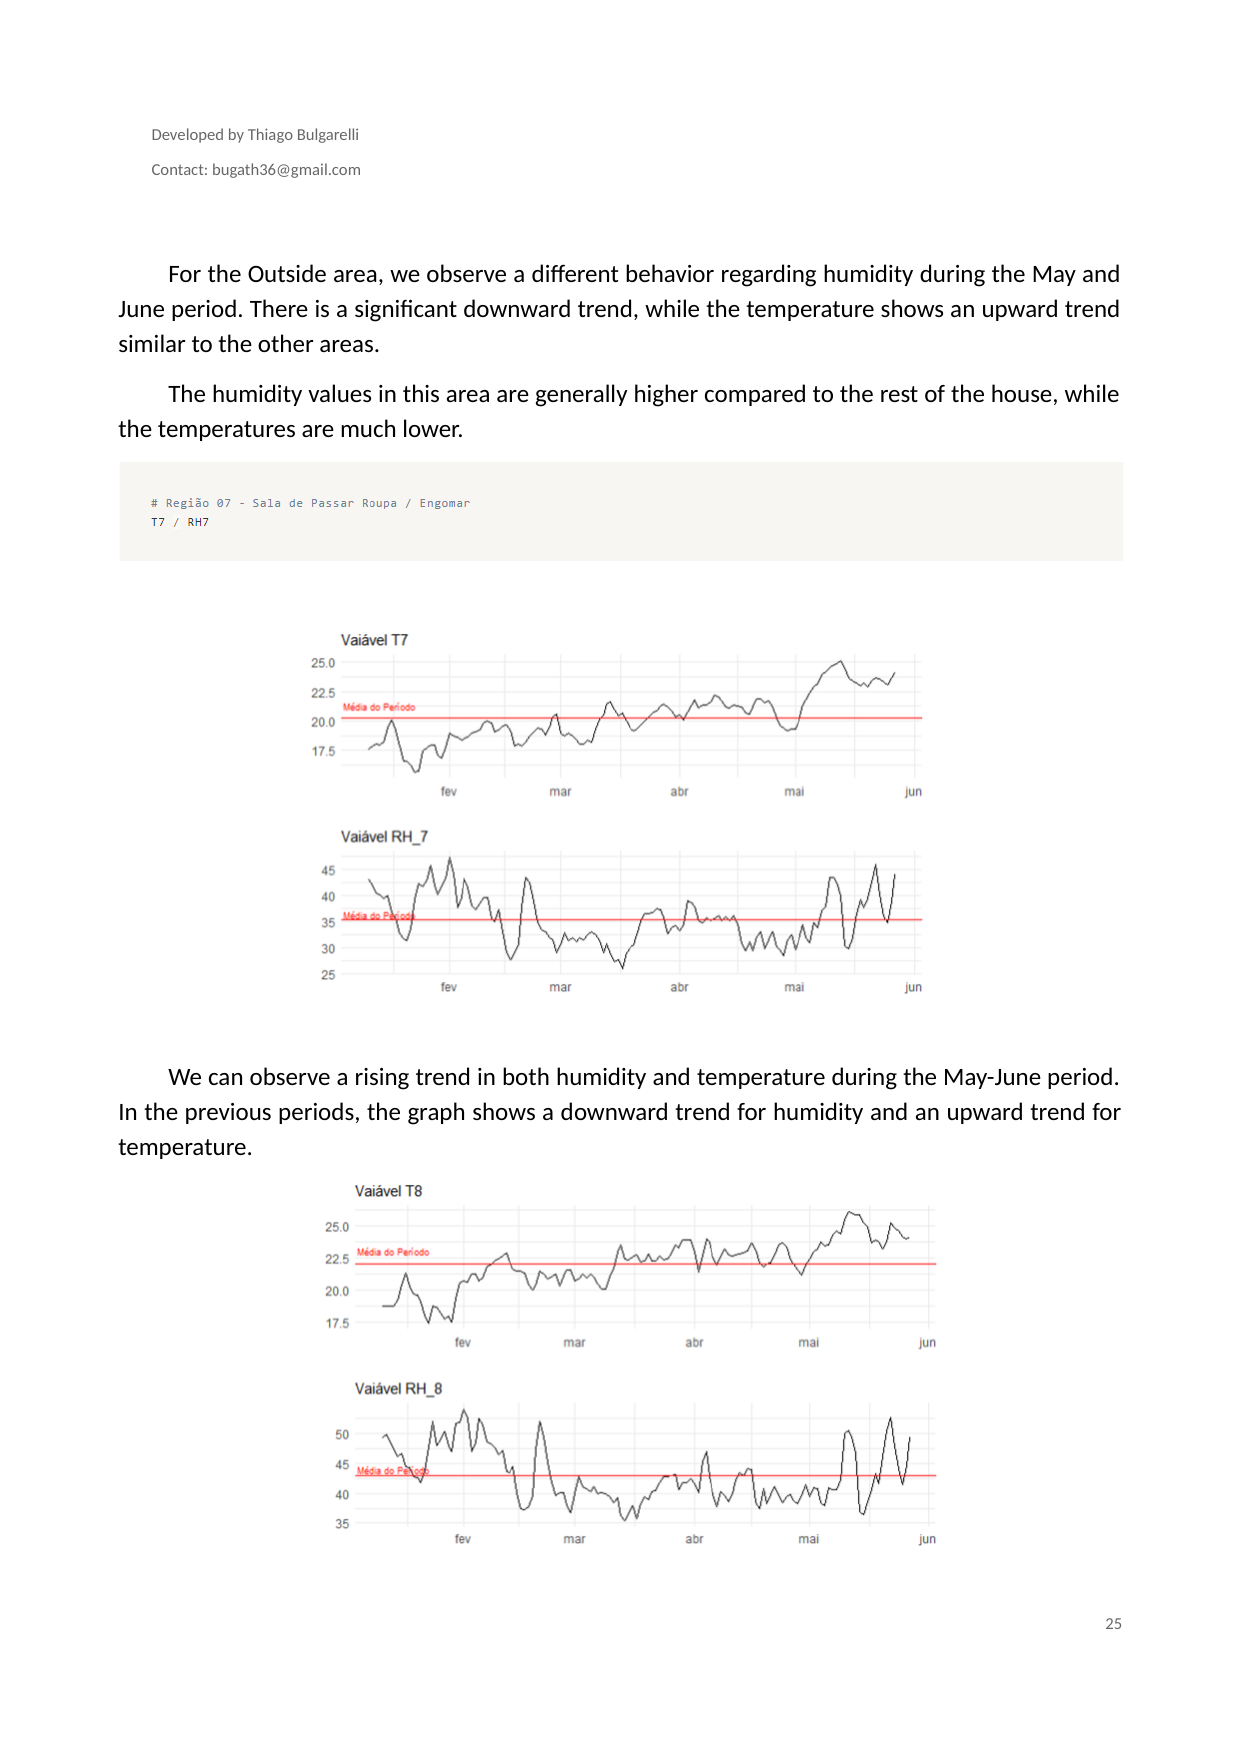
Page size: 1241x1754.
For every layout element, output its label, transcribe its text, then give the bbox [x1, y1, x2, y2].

picture [311, 1166, 958, 1554]
text For the Outside area, we observe a different behavior regarding humidity during the May and June period. There is a significant downward trend, while the temperature shows an upward trend similar to the other areas. [118, 259, 1122, 359]
text The humidity values in this area are generally higher compared to the rest of the house, while the temperatures are much lower. [118, 378, 1122, 444]
picture [296, 614, 944, 1012]
text We can observe a rising trend in both humidity and temperature during the May-June period. In the previous periods, the graph shows a downward trend for humidity and an upward trend for temperature. [118, 1061, 1122, 1161]
picture [119, 462, 1124, 561]
